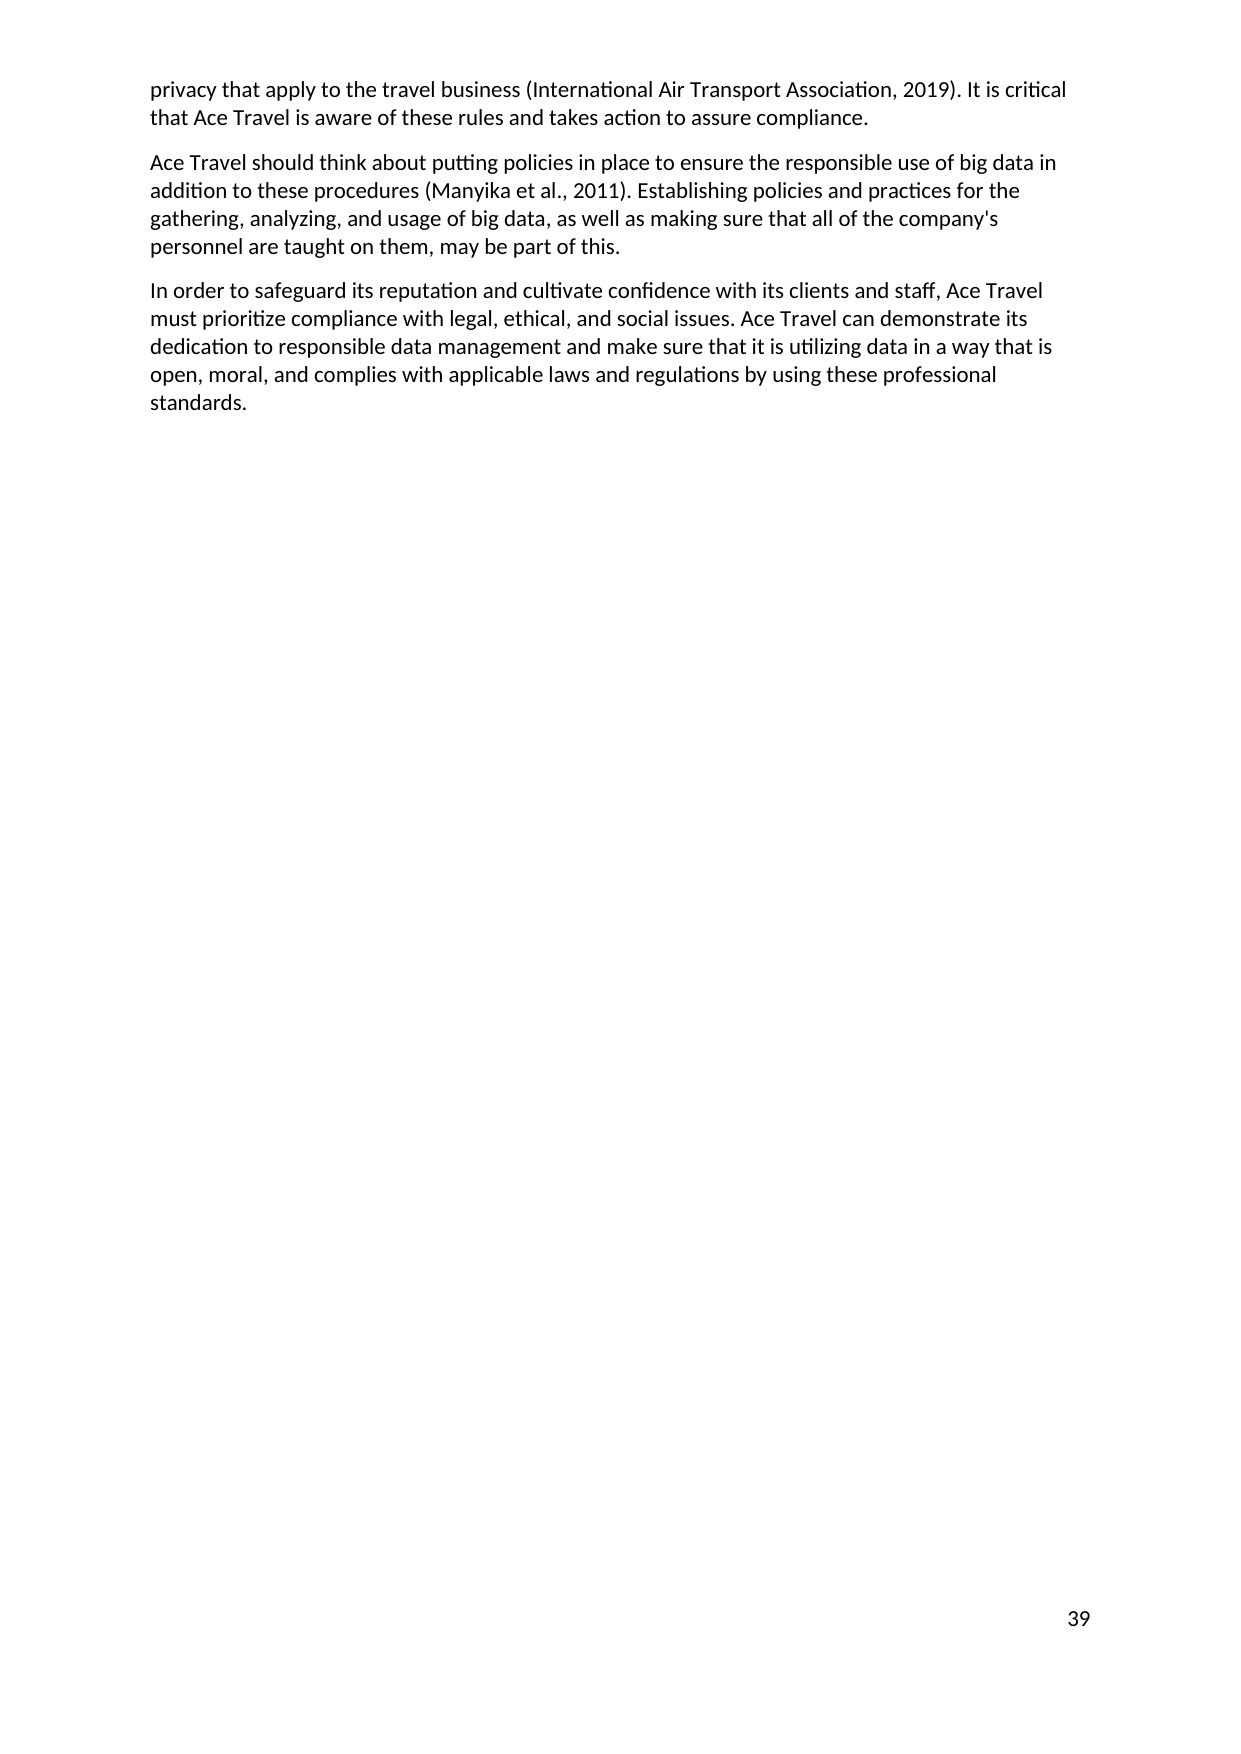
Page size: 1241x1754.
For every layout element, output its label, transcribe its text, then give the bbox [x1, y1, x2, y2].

text privacy that apply to the travel business (International Air Transport Association, 2019). It is critical that Ace Travel is aware of these rules and takes action to assure compliance. [150, 75, 1090, 131]
text In order to safeguard its reputation and cultivate confidence with its clients and staff, Ace Travel must prioritize compliance with legal, ethical, and social issues. Ace Travel can demonstrate its dedication to responsible data management and make sure that it is utilizing data in a way that is open, moral, and complies with applicable laws and regulations by using these professional standards. [150, 276, 1090, 417]
text Ace Travel should think about putting policies in place to ensure the responsible use of big data in addition to these procedures (Manyika et al., 2011). Establishing policies and practices for the gathering, analyzing, and usage of big data, as well as making sure that all of the company's personnel are taught on them, may be part of this. [150, 148, 1090, 260]
